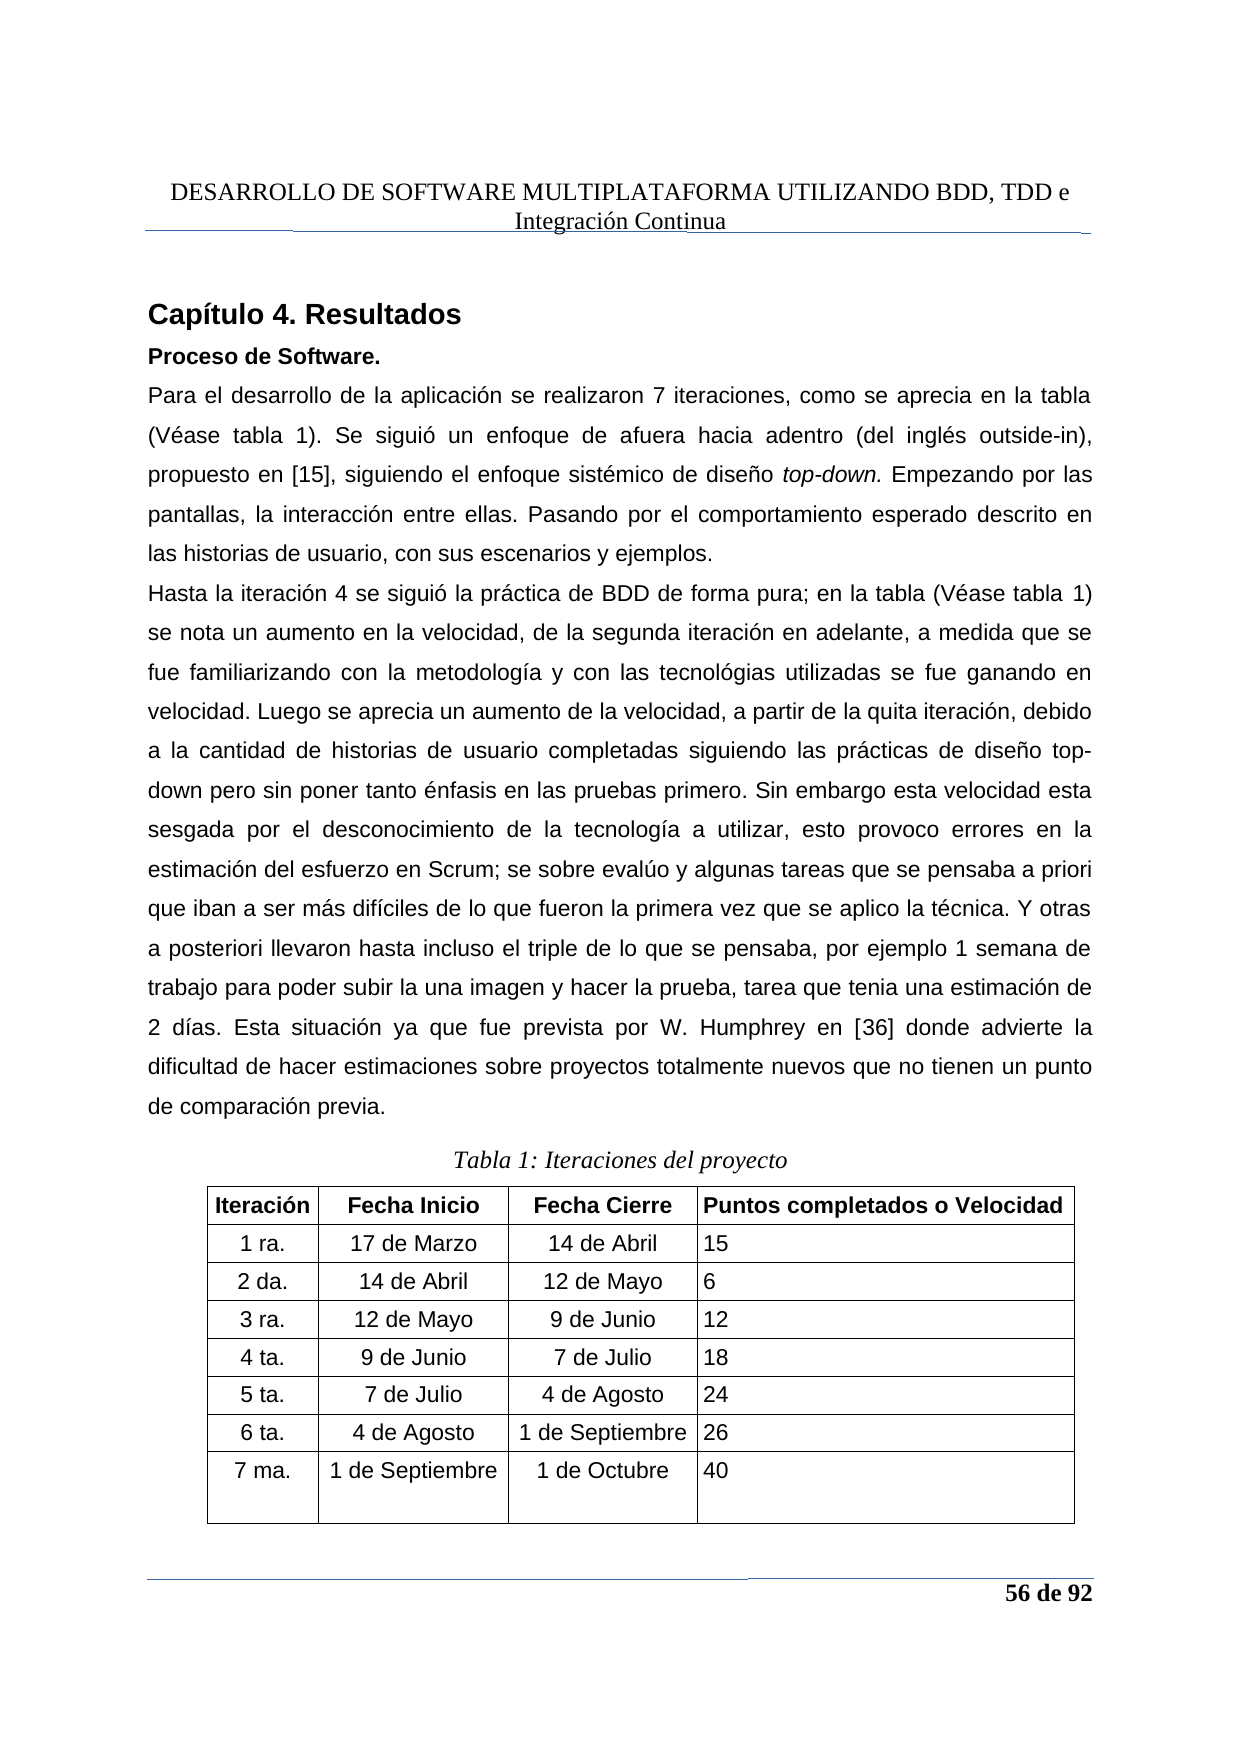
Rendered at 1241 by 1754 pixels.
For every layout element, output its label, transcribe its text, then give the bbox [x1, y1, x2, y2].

table_cell 1 de Septiembre [509, 1415, 697, 1451]
table_header Iteración [208, 1187, 318, 1224]
table_cell 7 de Julio [319, 1377, 508, 1413]
table_cell 12 de Mayo [319, 1301, 508, 1338]
table_cell 2 da. [208, 1263, 318, 1300]
text Para el desarrollo de la aplicación se realizaron 7 iteraciones, como se aprecia en la tabla (Véase tabla 1). Se siguió un enfoque de afuera hacia adentro (del inglés outside-in), propuesto en [15], siguiendo el enfoque sistémico de diseño top-down. Empezando por las pantallas, la interacción entre ellas. Pasando por el comportamiento esperado descrito en las historias de usuario, con sus escenarios y ejemplos. [148, 382, 1093, 566]
table_cell 12 de Mayo [509, 1263, 697, 1300]
table_cell 24 [698, 1377, 1074, 1413]
table_cell 6 ta. [208, 1415, 318, 1451]
table_cell 1 de Septiembre [319, 1452, 508, 1522]
table_cell 26 [698, 1415, 1074, 1451]
table_cell 14 de Abril [319, 1263, 508, 1300]
table_header Puntos completados o Velocidad [698, 1187, 1074, 1224]
table_header Fecha Inicio [319, 1187, 508, 1224]
table_header Fecha Cierre [509, 1187, 697, 1224]
table_cell 7 ma. [208, 1452, 318, 1522]
table_cell 7 de Julio [509, 1339, 697, 1376]
text Hasta la iteración 4 se siguió la práctica de BDD de forma pura; en la tabla (Véase tabla 1) se nota un aumento en la velocidad, de la segunda iteración en adelante, a medida que se fue familiarizando con la metodología y con las tecnológias utilizadas se fue ganando en velocidad. Luego se aprecia un aumento de la velocidad, a partir de la quita iteración, debido a la cantidad de historias de usuario completadas siguiendo las prácticas de diseño top-down pero sin poner tanto énfasis en las pruebas primero. Sin embargo esta velocidad esta sesgada por el desconocimiento de la tecnología a utilizar, esto provoco errores en la estimación del esfuerzo en Scrum; se sobre evalúo y algunas tareas que se pensaba a priori que iban a ser más difíciles de lo que fueron la primera vez que se aplico la técnica. Y otras a posteriori llevaron hasta incluso el triple de lo que se pensaba, por ejemplo 1 semana de trabajo para poder subir la una imagen y hacer la prueba, tarea que tenia una estimación de 2 días. Esta situación ya que fue prevista por W. Humphrey en [36] donde advierte la dificultad de hacer estimaciones sobre proyectos totalmente nuevos que no tienen un punto de comparación previa. [148, 579, 1093, 1119]
text Tabla 1: Iteraciones del proyecto [148, 1145, 1093, 1173]
table_cell 4 de Agosto [319, 1415, 508, 1451]
table_cell 40 [698, 1452, 1074, 1522]
table_cell 15 [698, 1225, 1074, 1262]
table_cell 6 [698, 1263, 1074, 1300]
text Proceso de Software. [148, 343, 1093, 369]
table_cell 9 de Junio [509, 1301, 697, 1338]
table_cell 12 [698, 1301, 1074, 1338]
table_cell 9 de Junio [319, 1339, 508, 1376]
table_cell 4 ta. [208, 1339, 318, 1376]
table_cell 3 ra. [208, 1301, 318, 1338]
table_cell 4 de Agosto [509, 1377, 697, 1413]
table_cell 1 de Octubre [509, 1452, 697, 1522]
table_cell 5 ta. [208, 1377, 318, 1413]
table_cell 17 de Marzo [319, 1225, 508, 1262]
table_cell 1 ra. [208, 1225, 318, 1262]
table_cell 18 [698, 1339, 1074, 1376]
table_cell 14 de Abril [509, 1225, 697, 1262]
subtitle Capítulo 4. Resultados [148, 297, 1093, 330]
